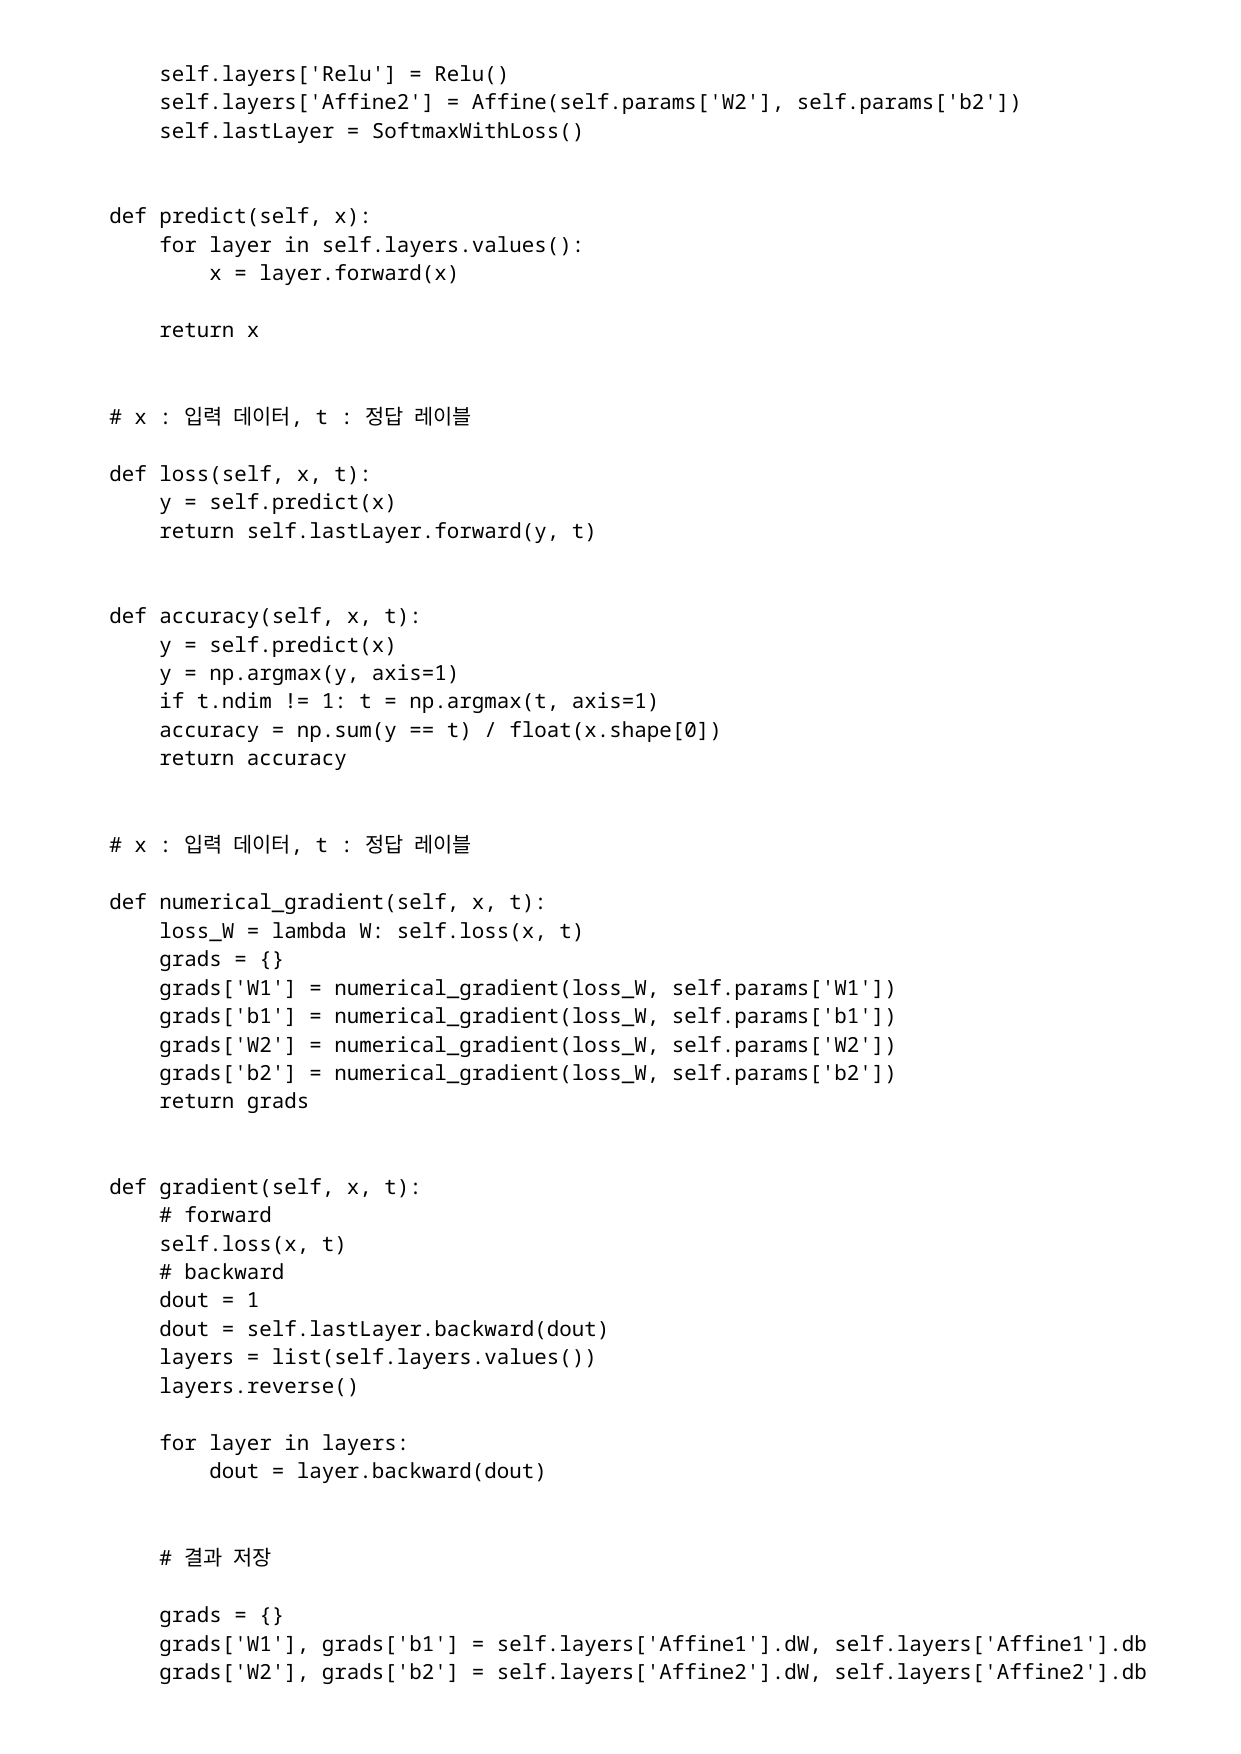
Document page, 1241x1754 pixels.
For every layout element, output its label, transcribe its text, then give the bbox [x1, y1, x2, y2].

text return grads [59, 1087, 1181, 1115]
text x = layer.forward(x) [59, 258, 1181, 287]
text grads = {} [59, 1600, 1181, 1629]
text return x [59, 315, 1181, 343]
text grads['b1'] = numerical_gradient(loss_W, self.params['b1']) [59, 1001, 1181, 1030]
text dout = self.lastLayer.backward(dout) [59, 1314, 1181, 1342]
text # 결과 저장 [59, 1542, 1181, 1572]
text self.lastLayer = SoftmaxWithLoss() [59, 116, 1181, 144]
text # x : 입력 데이터, t : 정답 레이블 [59, 400, 1181, 431]
text return self.lastLayer.forward(y, t) [59, 516, 1181, 544]
text # x : 입력 데이터, t : 정답 레이블 [59, 829, 1181, 859]
text return accuracy [59, 743, 1181, 772]
text for layer in self.layers.values(): [59, 230, 1181, 258]
text y = self.predict(x) [59, 630, 1181, 658]
text # backward [59, 1257, 1181, 1286]
text def numerical_gradient(self, x, t): [59, 887, 1181, 916]
text self.loss(x, t) [59, 1229, 1181, 1257]
text grads['W1'], grads['b1'] = self.layers['Affine1'].dW, self.layers['Affine1'].db [59, 1629, 1181, 1657]
text layers = list(self.layers.values()) [59, 1342, 1181, 1371]
text grads['b2'] = numerical_gradient(loss_W, self.params['b2']) [59, 1058, 1181, 1087]
text grads['W1'] = numerical_gradient(loss_W, self.params['W1']) [59, 973, 1181, 1001]
text grads['W2'] = numerical_gradient(loss_W, self.params['W2']) [59, 1030, 1181, 1058]
text grads = {} [59, 944, 1181, 973]
text self.layers['Affine2'] = Affine(self.params['W2'], self.params['b2']) [59, 87, 1181, 116]
text def predict(self, x): [59, 201, 1181, 230]
text y = np.argmax(y, axis=1) [59, 658, 1181, 687]
text # forward [59, 1200, 1181, 1229]
text self.layers['Relu'] = Relu() [59, 59, 1181, 87]
text loss_W = lambda W: self.loss(x, t) [59, 916, 1181, 944]
text if t.ndim != 1: t = np.argmax(t, axis=1) [59, 687, 1181, 715]
text grads['W2'], grads['b2'] = self.layers['Affine2'].dW, self.layers['Affine2'].db [59, 1657, 1181, 1686]
text for layer in layers: [59, 1428, 1181, 1456]
text def loss(self, x, t): [59, 459, 1181, 487]
text dout = 1 [59, 1286, 1181, 1314]
text layers.reverse() [59, 1371, 1181, 1399]
text def gradient(self, x, t): [59, 1172, 1181, 1200]
text dout = layer.backward(dout) [59, 1456, 1181, 1485]
text y = self.predict(x) [59, 487, 1181, 516]
text accuracy = np.sum(y == t) / float(x.shape[0]) [59, 715, 1181, 743]
text def accuracy(self, x, t): [59, 601, 1181, 630]
